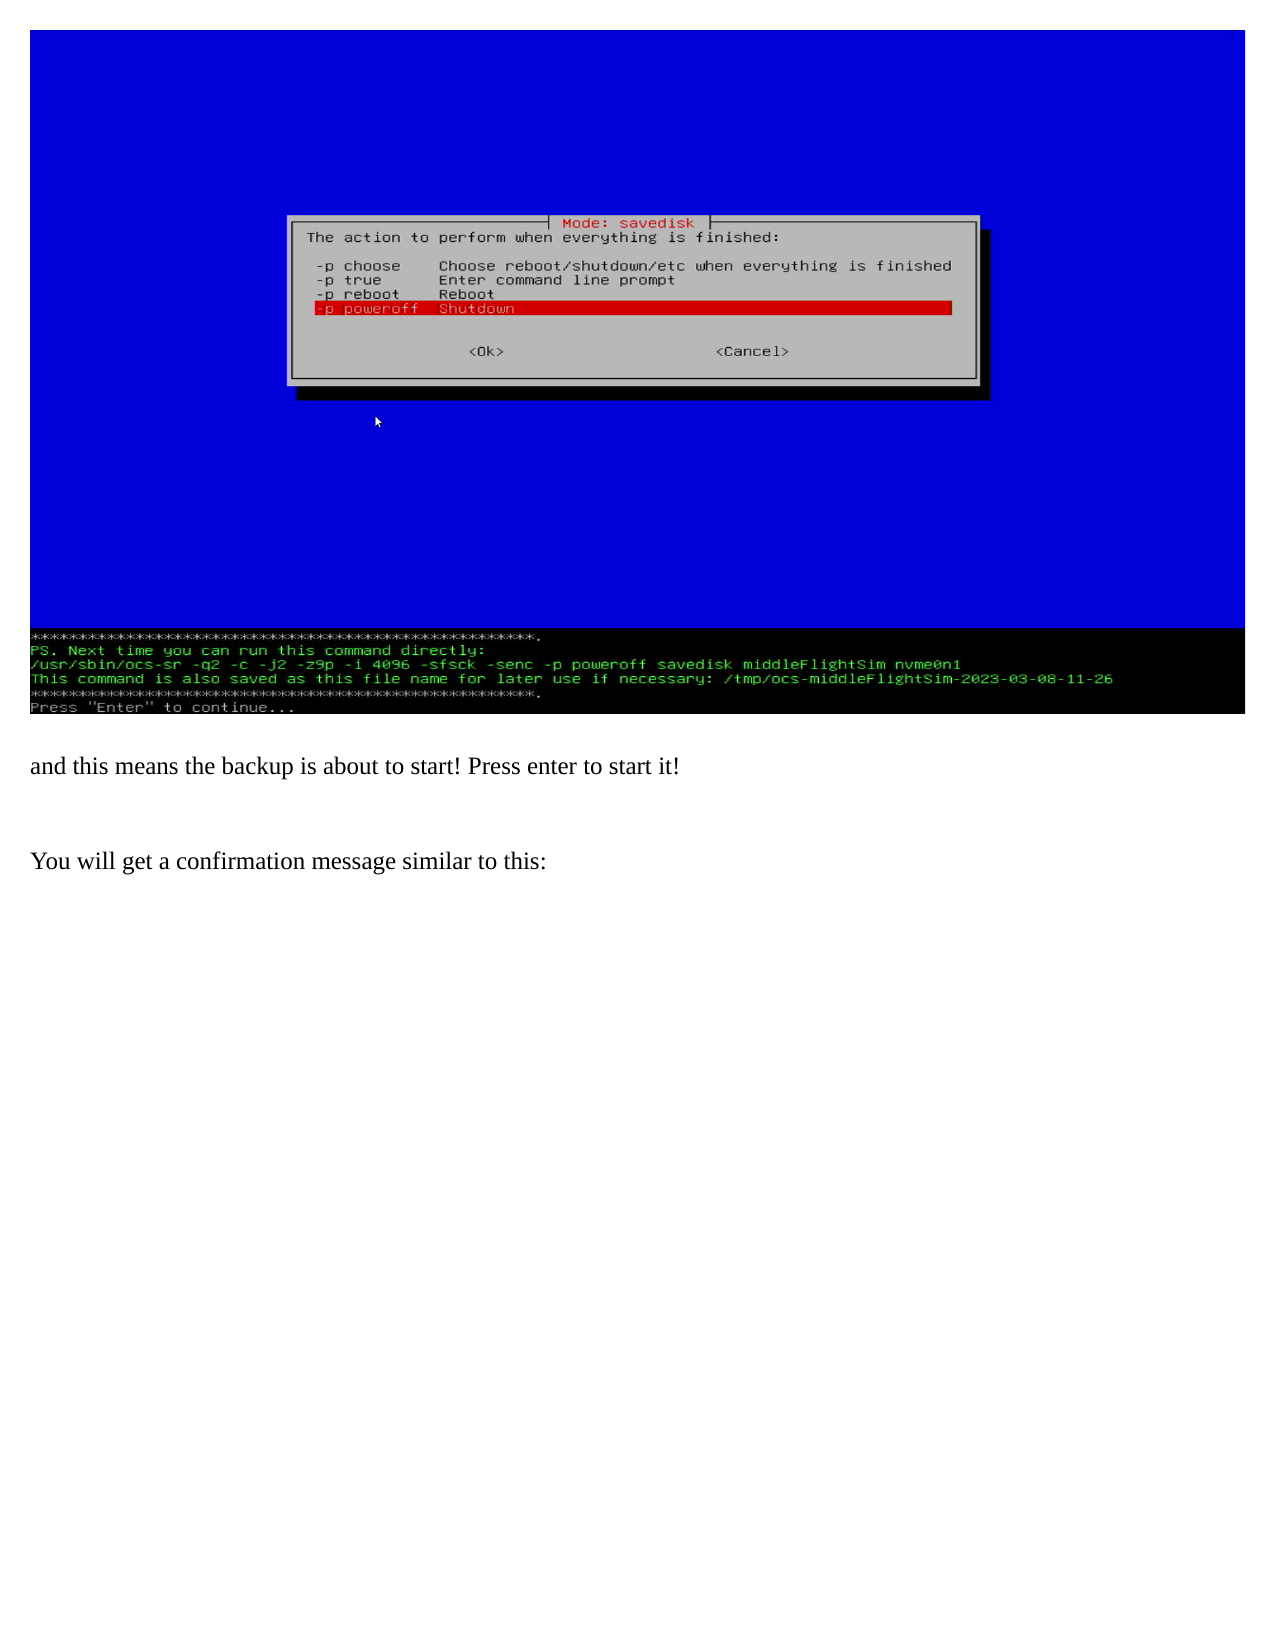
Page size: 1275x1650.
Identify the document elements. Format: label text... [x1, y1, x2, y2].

picture [30, 30, 1246, 714]
text and this means the backup is about to start! Press enter to start it! [30, 714, 1245, 779]
text You will get a confirmation message similar to this: [30, 846, 1245, 875]
